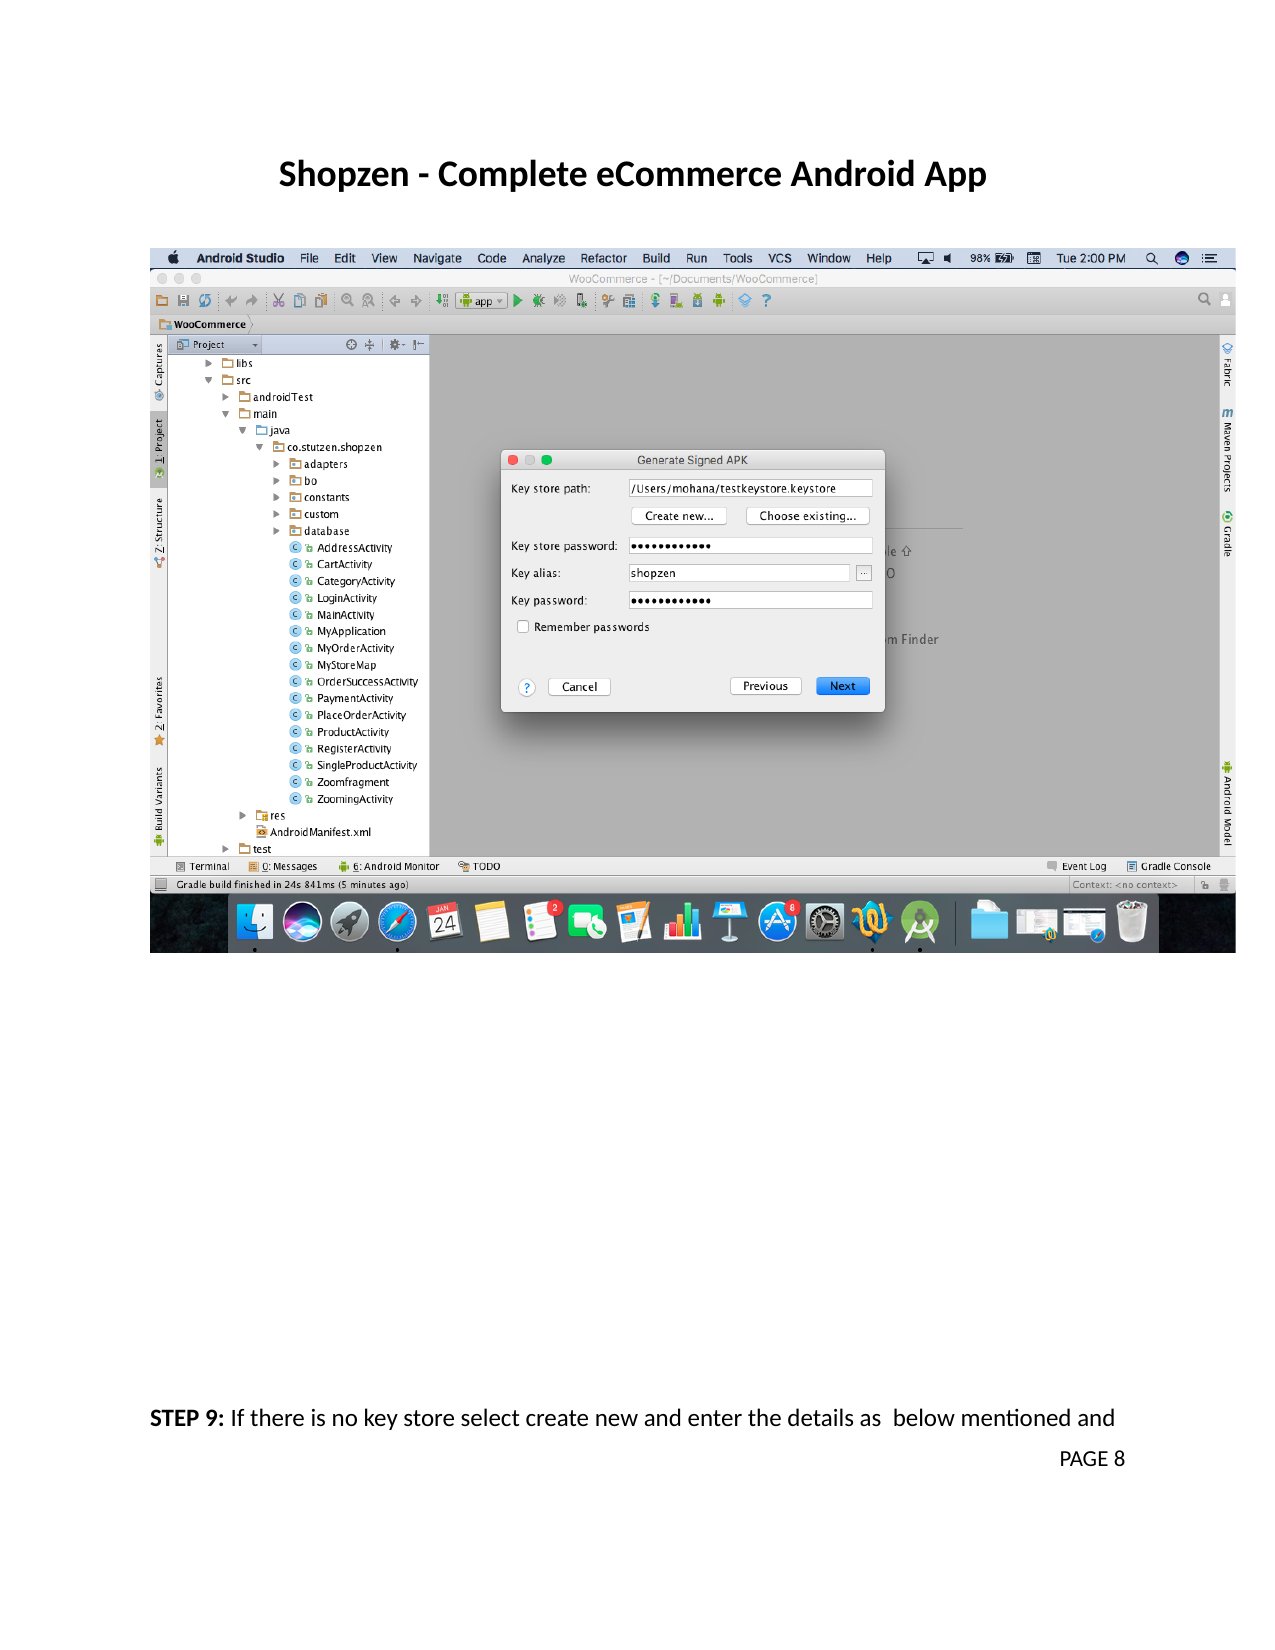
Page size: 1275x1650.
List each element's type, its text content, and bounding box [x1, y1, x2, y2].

picture [150, 248, 1236, 953]
text STEP 9: If there is no key store select create new and enter the details as below mentioned and [150, 1402, 1125, 1433]
